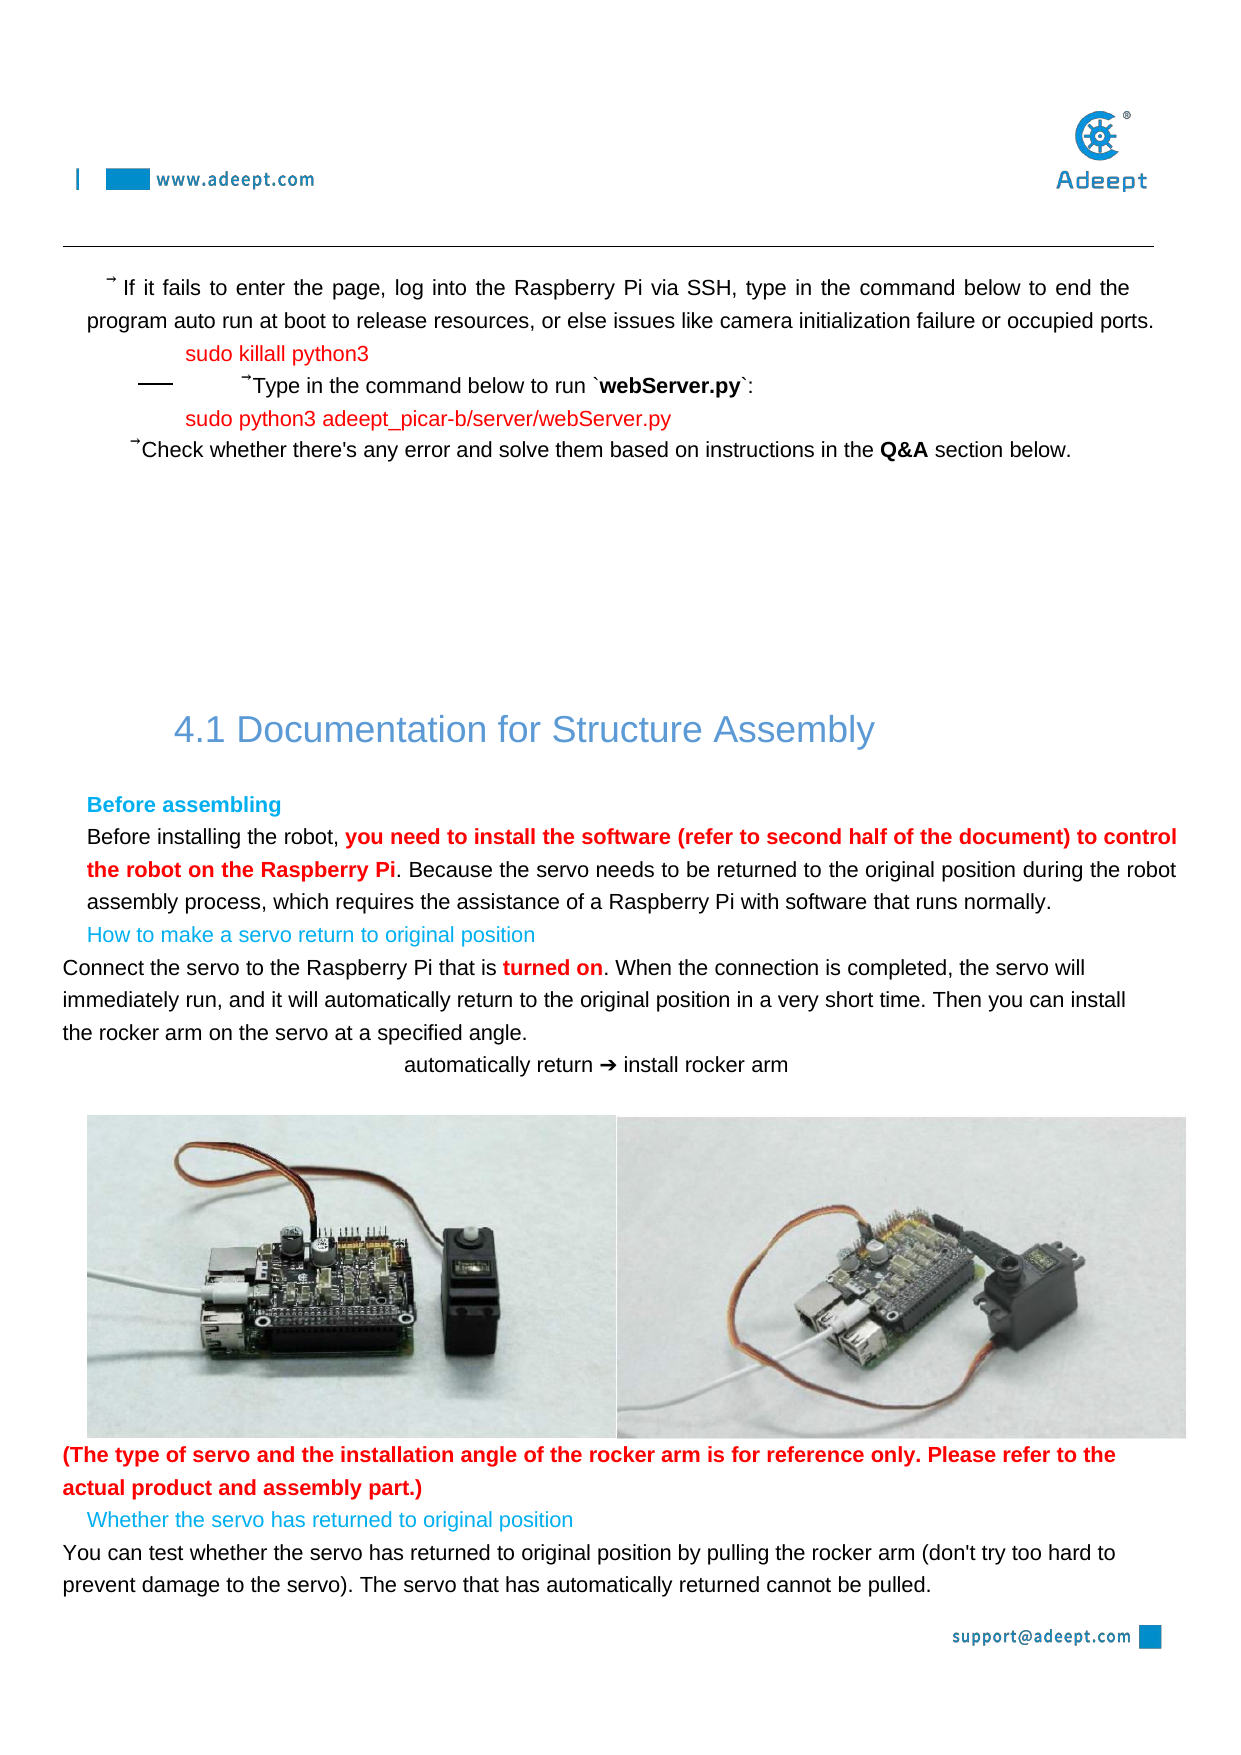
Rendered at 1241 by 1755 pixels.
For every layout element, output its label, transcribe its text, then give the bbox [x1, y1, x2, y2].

list 4 Raspberry Pi Structure Assembly and Precautions [87, 589, 1161, 635]
text You can test whether the servo has returned to original position by pulling the rocker arm (don't try too hard to prevent damage to the servo). The servo that has automatically returned cannot be pulled. [62, 1540, 1176, 1597]
text ⃗Type in the command below to run `webServer.py`: [141, 373, 1195, 399]
text Before installing the robot, you need to install the software (refer to second half of the document) to control the robot on the Raspberry Pi. Because the servo needs to be returned to the original position during the robot assembly process, which requires the assistance of a Raspberry Pi with software that runs normally. [87, 824, 1177, 914]
list Documentation for Structure Assembly [174, 707, 1195, 750]
text Whether the servo has returned to original position [87, 1507, 1195, 1532]
subtitle (The type of servo and the installation angle of the rocker arm is for reference only. Please refer to the actual product and assembly part.) [62, 1442, 1176, 1500]
text Connect the servo to the Raspberry Pi that is turned on. When the connection is completed, the servo will immediately run, and it will automatically return to the original position in a very short time. Then you can install the rocker arm on the servo at a specified angle. [62, 954, 1170, 1044]
text sudo python3 adeept_picar-b/server/webServer.py [185, 406, 1195, 431]
text ⃗ If it fails to enter the page, log into the Raspberry Pi via SSH, type in the command below to end the [62, 274, 1195, 301]
text automatically return ➔ install rocker arm [404, 1052, 1195, 1077]
subtitle Before assembling [87, 792, 1195, 817]
text How to make a servo return to original position [87, 922, 1195, 947]
text ⃗Check whether there's any error and solve them based on instructions in the Q&A section below. [141, 433, 1195, 463]
text program auto run at boot to release resources, or else issues like camera initialization failure or occupied ports. sudo killall python3 [87, 308, 1176, 366]
